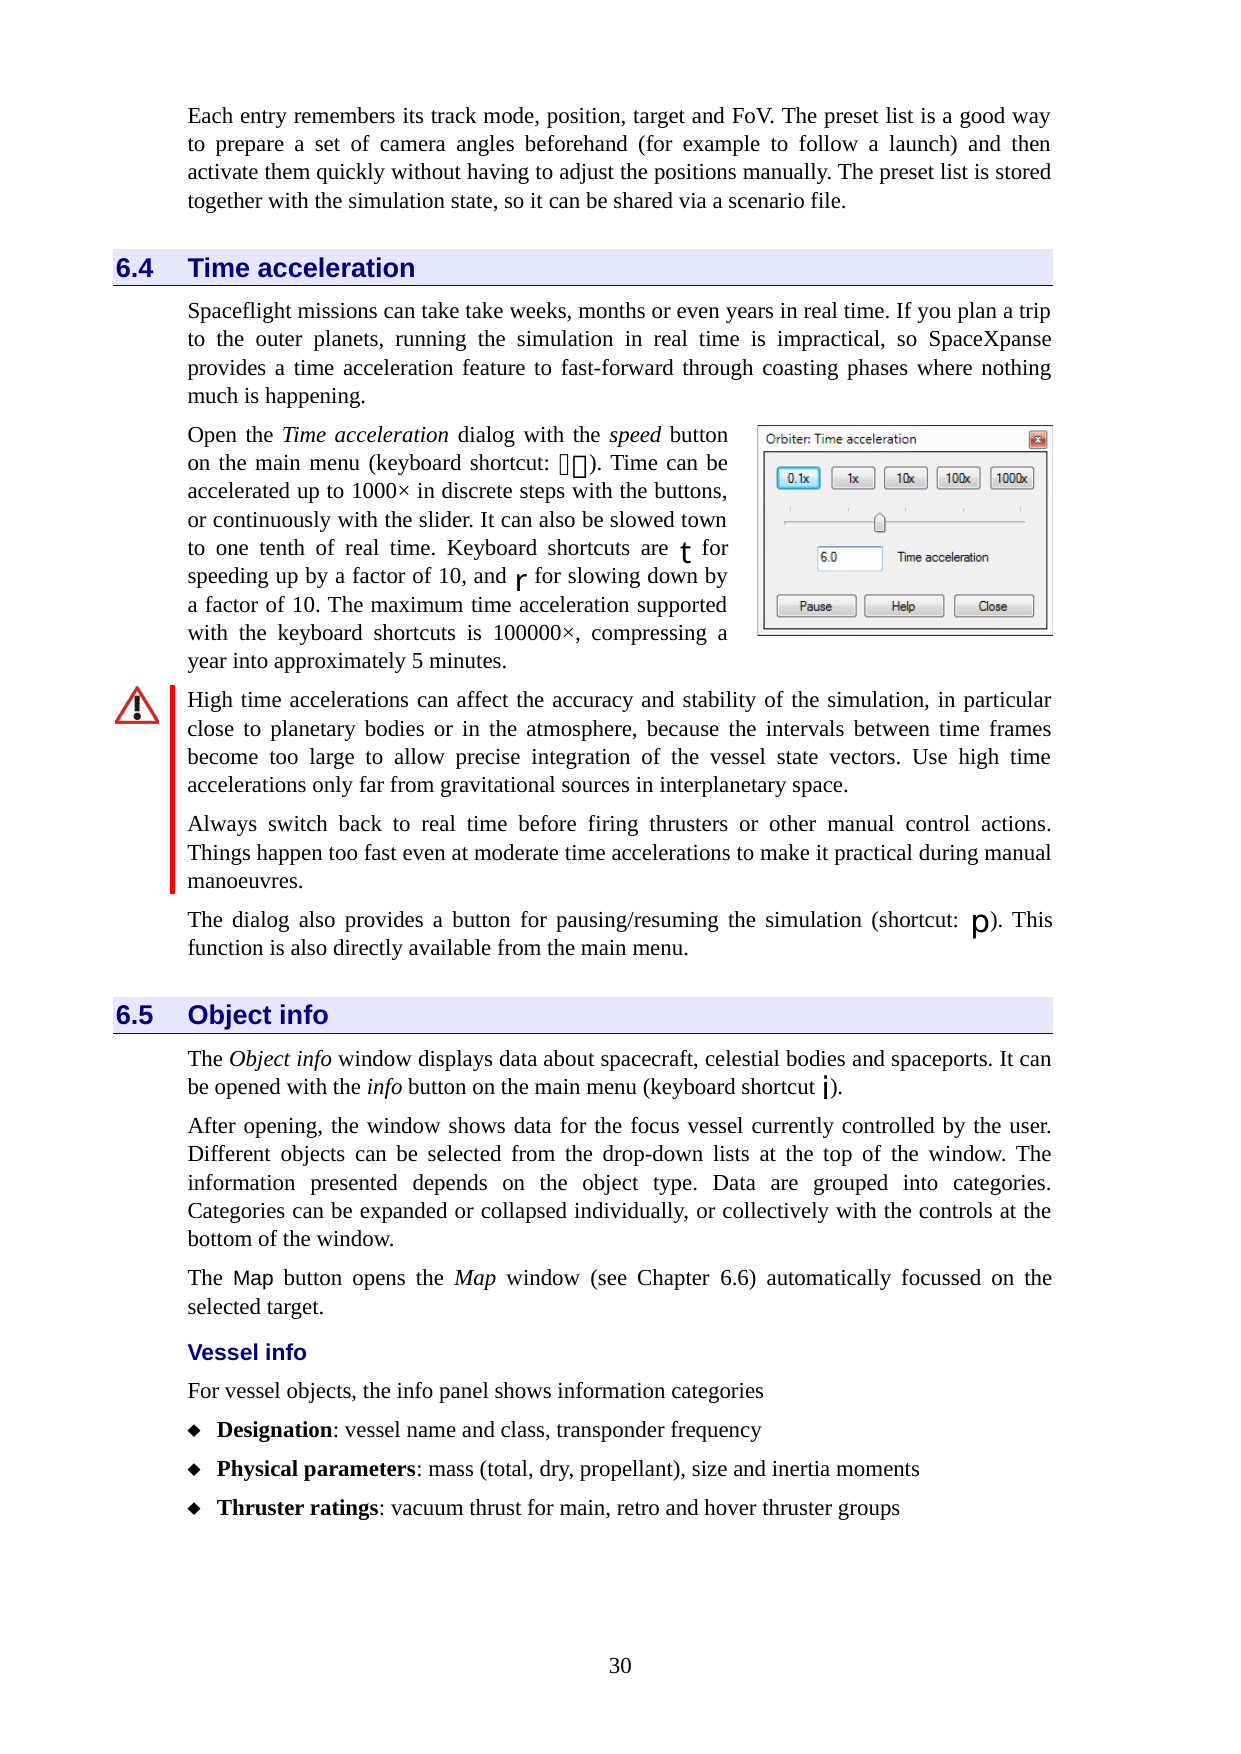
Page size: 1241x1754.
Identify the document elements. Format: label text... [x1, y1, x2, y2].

subtitle Object info [113, 997, 1053, 1033]
text High time accelerations can affect the accuracy and stability of the simulation, in particular close to planetary bodies or in the atmosphere, because the intervals between time frames become too large to allow precise integration of the vessel state vectors. Use high time accelerations only far from gravitational sources in interplanetary space. [175, 685, 1053, 799]
picture [115, 686, 159, 724]
list Designation: vessel name and class, transponder frequency [187, 1415, 1053, 1443]
list Thruster ratings: vacuum thrust for main, retro and hover thruster groups [187, 1493, 1053, 1521]
list Physical parameters: mass (total, dry, propellant), size and inertia moments [187, 1454, 1053, 1482]
text For vessel objects, the info panel shows information categories [187, 1376, 1053, 1404]
subtitle Vessel info [187, 1339, 1053, 1366]
text After opening, the window shows data for the focus vessel currently controlled by the user. Different objects can be selected from the drop-down lists at the top of the window. The information presented depends on the object type. Data are grouped into categories. Categories can be expanded or collapsed individually, or collectively with the controls at the bottom of the window. [187, 1111, 1053, 1252]
text The Object info window displays data about spacecraft, celestial bodies and spaceports. It can be opened with the info button on the main menu (keyboard shortcut i). [187, 1043, 1053, 1100]
picture [757, 425, 1053, 636]
text Each entry remembers its track mode, position, target and FoV. The preset list is a good way to prepare a set of camera angles beforehand (for example to follow a launch) and then activate them quickly without having to adjust the positions manually. The preset list is stored together with the simulation state, so it can be shared via a scenario file. [187, 100, 1053, 214]
text Open the Time acceleration dialog with the speed button on the main menu (keyboard shortcut: ). Time can be accelerated up to 1000× in discrete steps with the buttons, or continuously with the slider. It can also be slowed town to one tenth of real time. Keyboard shortcuts are t for speeding up by a factor of 10, and r for slowing down by a factor of 10. The maximum time acceleration supported with the keyboard shortcuts is 100000×, compressing a year into approximately 5 minutes. [187, 420, 1053, 675]
text Spaceflight missions can take take weeks, months or even years in real time. If you plan a trip to the outer planets, running the simulation in real time is impractical, so SpaceXpanse provides a time acceleration feature to fast-forward through coasting phases where nothing much is happening. [187, 296, 1053, 409]
text The Map button opens the Map window (see Chapter 6.5) automatically focussed on the selected target. [187, 1263, 1053, 1320]
subtitle Time acceleration [113, 249, 1053, 285]
text Always switch back to real time before firing thrusters or other manual control actions. Things happen too fast even at moderate time accelerations to make it practical during manual manoeuvres. [175, 809, 1053, 894]
text The dialog also provides a button for pausing/resuming the simulation (shortcut: p). This function is also directly available from the main menu. [187, 905, 1053, 962]
